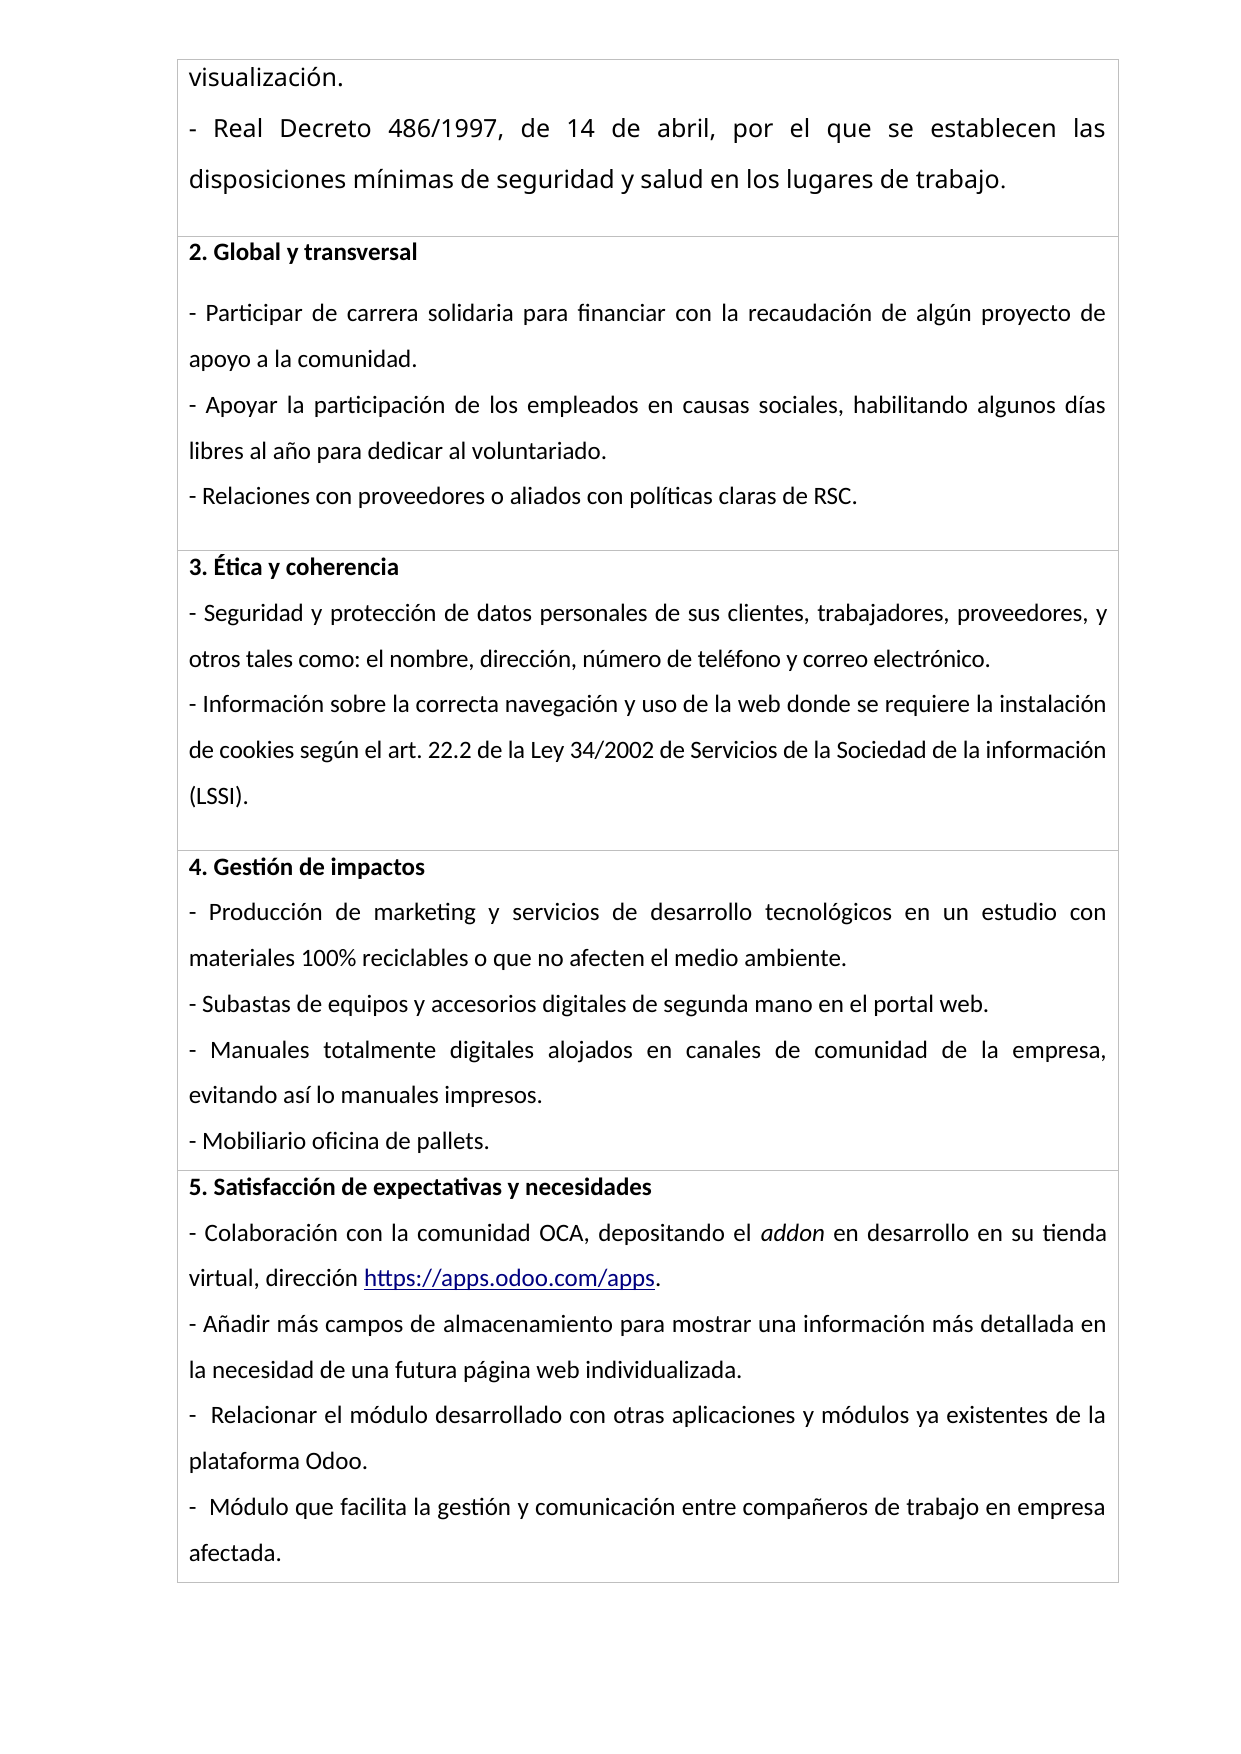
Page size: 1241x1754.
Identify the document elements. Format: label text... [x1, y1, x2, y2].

table_cell visualización. - Real Decreto 486/1997, de 14 de abril, por el que se establecen las disposiciones mínimas de seguridad y salud en los lugares de trabajo. [178, 60, 1118, 236]
table_cell 4. Gestión de impactos - Producción de marketing y servicios de desarrollo tecnológicos en un estudio con materiales 100% reciclables o que no afecten el medio ambiente. - Subastas de equipos y accesorios digitales de segunda mano en el portal web. - Manuales totalmente digitales alojados en canales de comunidad de la empresa, evitando así lo manuales impresos. - Mobiliario oficina de pallets. [178, 851, 1118, 1170]
table_cell 3. Ética y coherencia - Seguridad y protección de datos personales de sus clientes, trabajadores, proveedores, y otros tales como: el nombre, dirección, número de teléfono y correo electrónico. - Información sobre la correcta navegación y uso de la web donde se requiere la instalación de cookies según el art. 22.2 de la Ley 34/2002 de Servicios de la Sociedad de la información (LSSI). [178, 551, 1118, 850]
table_cell 5. Satisfacción de expectativas y necesidades - Colaboración con la comunidad OCA, depositando el addon en desarrollo en su tienda virtual, dirección https://apps.odoo.com/apps. - Añadir más campos de almacenamiento para mostrar una información más detallada en la necesidad de una futura página web individualizada. - Relacionar el módulo desarrollado con otras aplicaciones y módulos ya existentes de la plataforma Odoo. - Módulo que facilita la gestión y comunicación entre compañeros de trabajo en empresa afectada. [178, 1171, 1118, 1582]
table_cell 2. Global y transversal - Participar de carrera solidaria para financiar con la recaudación de algún proyecto de apoyo a la comunidad. - Apoyar la participación de los empleados en causas sociales, habilitando algunos días libres al año para dedicar al voluntariado. - Relaciones con proveedores o aliados con políticas claras de RSC. [178, 237, 1118, 550]
